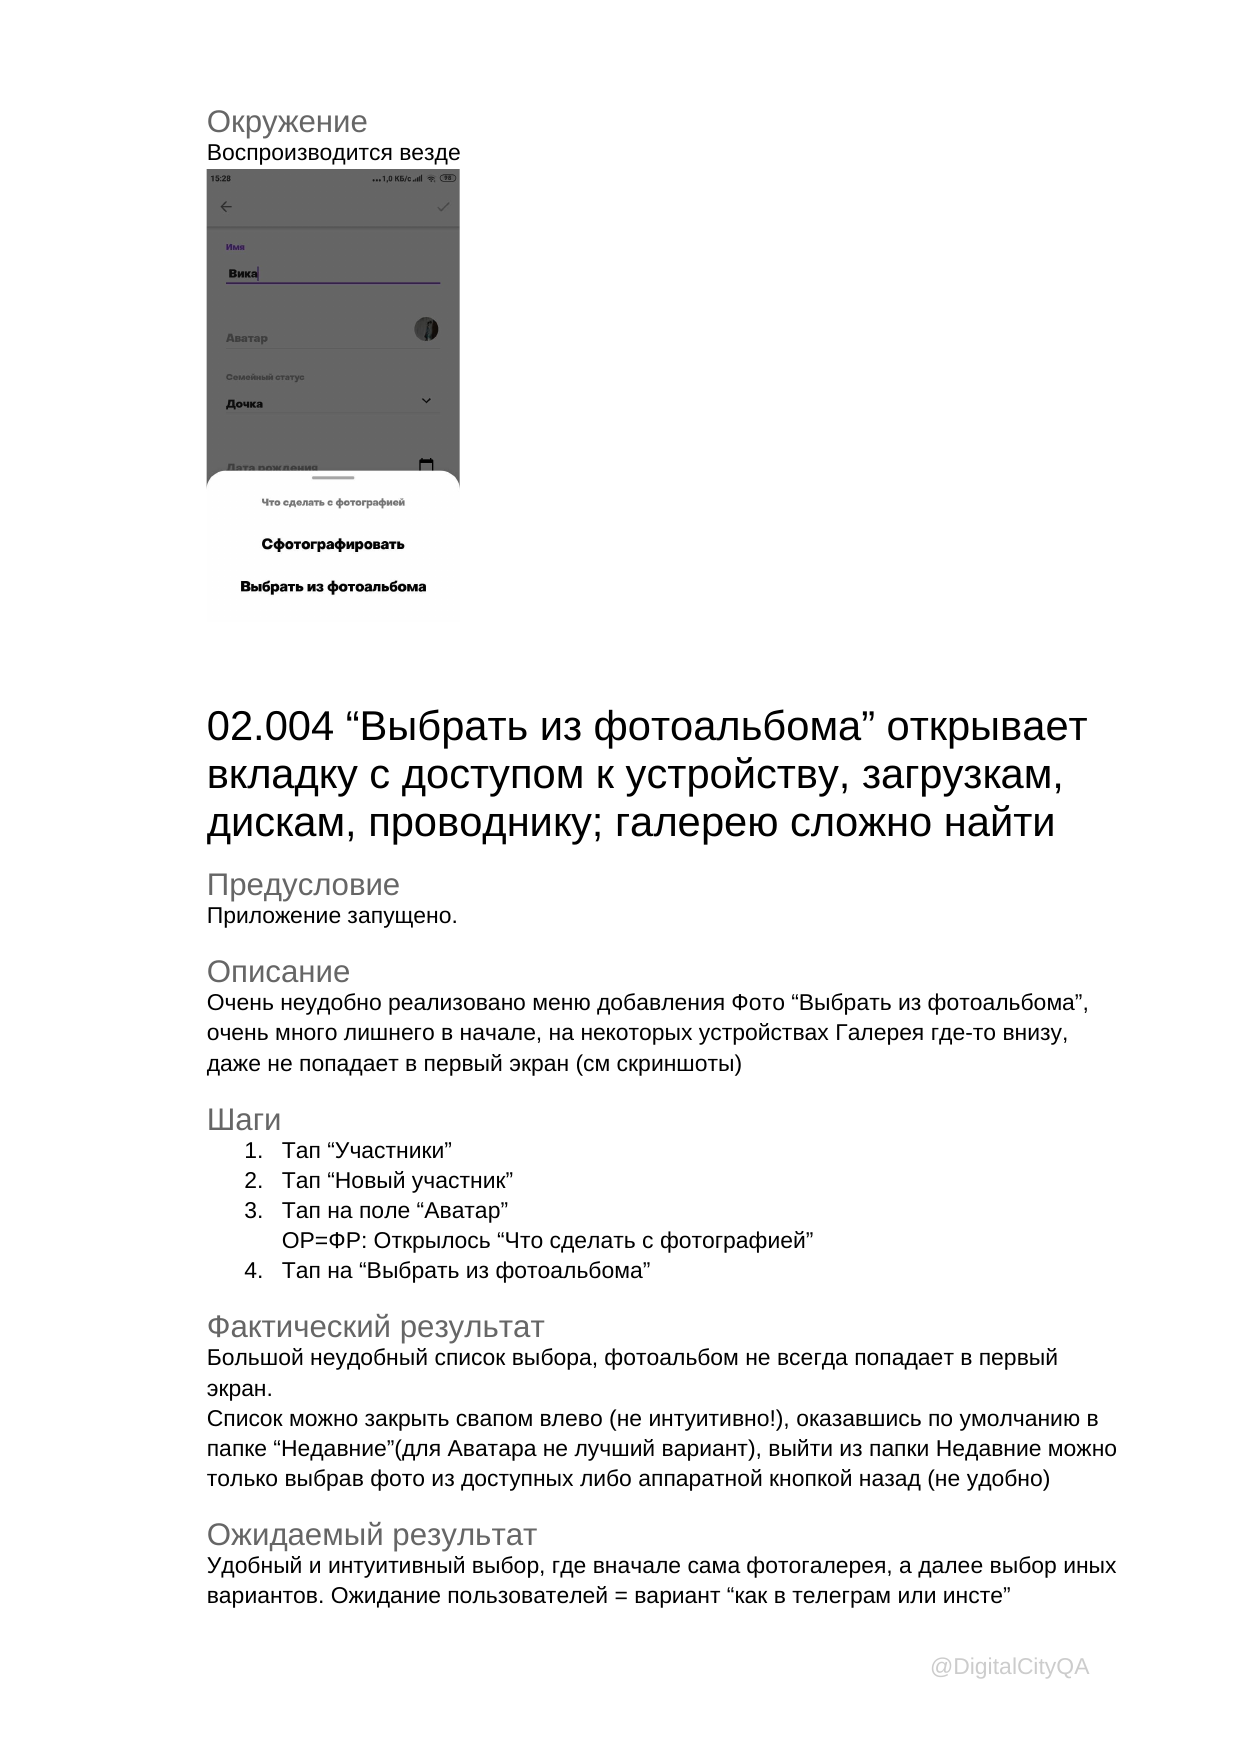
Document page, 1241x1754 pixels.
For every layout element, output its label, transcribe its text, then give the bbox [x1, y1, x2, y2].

subtitle Ожидаемый результат [207, 1516, 1122, 1552]
subtitle 02.004 “Выбрать из фотоальбома” открывает вкладку с доступом к устройству, загрузкам, дискам, проводнику; галерею сложно найти [207, 702, 1122, 845]
text Очень неудобно реализовано меню добавления Фото “Выбрать из фотоальбома”, очень много лишнего в начале, на некоторых устройствах Галерея где-то внизу, даже не попадает в первый экран (см скриншоты) [207, 989, 1122, 1076]
subtitle Шаги [207, 1101, 1122, 1137]
list Тап “Участники” [244, 1137, 1122, 1163]
picture [206, 169, 460, 622]
subtitle Окружение [207, 103, 1122, 139]
subtitle Предусловие [207, 866, 1122, 902]
text Удобный и интуитивный выбор, где вначале сама фотогалерея, а далее выбор иных вариантов. Ожидание пользователей = вариант “как в телеграм или инсте” [207, 1552, 1122, 1609]
text Приложение запущено. [207, 902, 1122, 928]
text Большой неудобный список выбора, фотоальбом не всегда попадает в первый экран. Список можно закрыть свапом влево (не интуитивно!), оказавшись по умолчанию в папке “Недавние”(для Аватара не лучший вариант), выйти из папки Недавние можно только выбрав фото из доступных либо аппаратной кнопкой назад (не удобно) [207, 1344, 1122, 1492]
subtitle Фактический результат [207, 1308, 1122, 1344]
list Тап на “Выбрать из фотоальбома” [244, 1257, 1122, 1284]
text Воспроизводится везде [207, 139, 1122, 166]
subtitle Описание [207, 953, 1122, 989]
list Тап на поле “Аватар” ОР=ФР: Открылось “Что сделать с фотографией” [244, 1197, 1122, 1253]
list Тап “Новый участник” [244, 1167, 1122, 1193]
